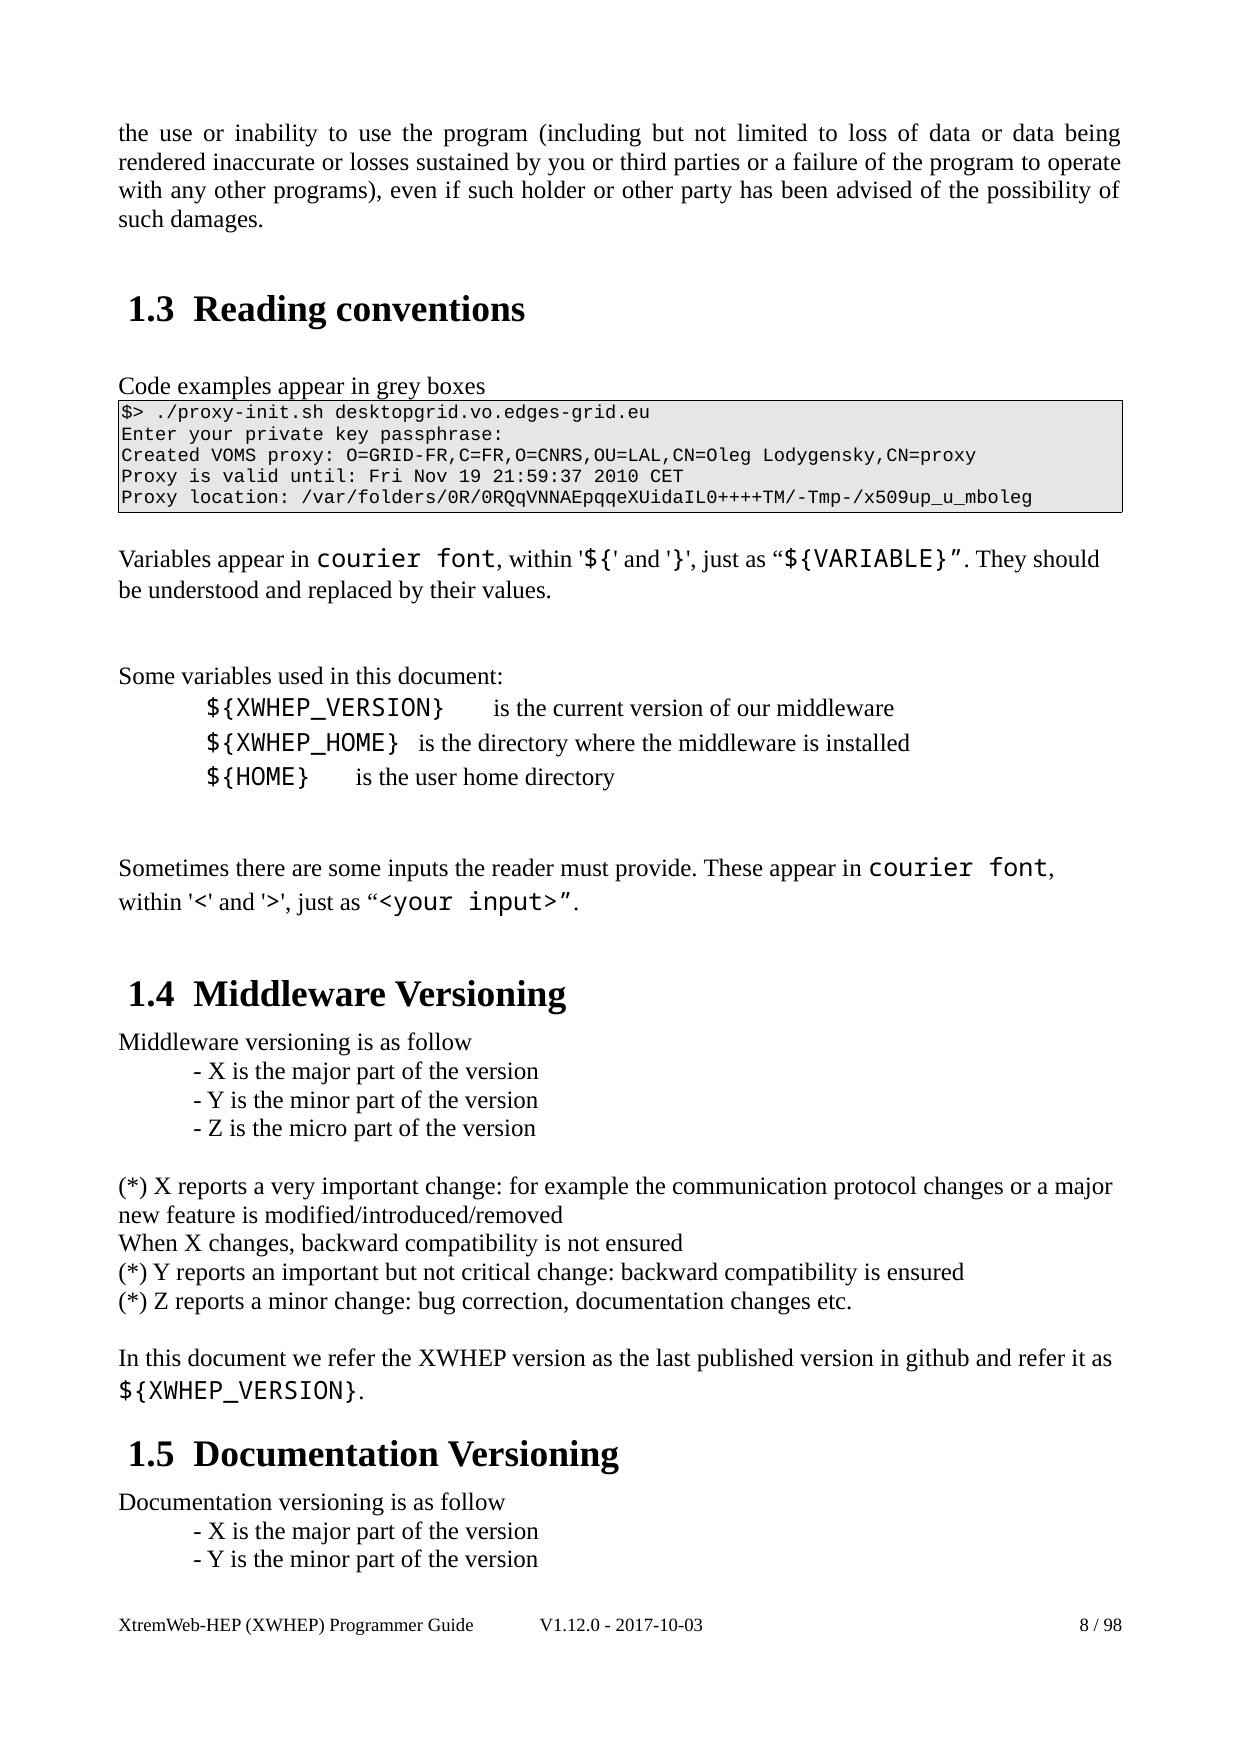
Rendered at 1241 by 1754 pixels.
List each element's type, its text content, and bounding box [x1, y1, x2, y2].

subtitle Middleware Versioning [118, 972, 1122, 1015]
subtitle Reading conventions [118, 287, 1122, 330]
text - Z is the micro part of the version [118, 1113, 1122, 1142]
text In this document we refer the XWHEP version as the last published version in github and refer it as ${XWHEP_VERSION}. [118, 1343, 1122, 1406]
text Variables appear in courier font, within '${' and '}', just as “${VARIABLE}”. They should be understood and replaced by their values. [118, 541, 1122, 604]
text - X is the major part of the version [118, 1516, 1122, 1544]
text ${XWHEP_VERSION} is the current version of our middleware [206, 690, 1122, 724]
text - X is the major part of the version [118, 1056, 1122, 1085]
text (*) Z reports a minor change: bug correction, documentation changes etc. [118, 1286, 1122, 1315]
text $> ./proxy-init.sh desktopgrid.vo.edges-grid.eu [119, 401, 1122, 421]
text When X changes, backward compatibility is not ensured [118, 1228, 1122, 1257]
text (*) Y reports an important but not critical change: backward compatibility is ensured [118, 1257, 1122, 1286]
text ${XWHEP_HOME} is the directory where the middleware is installed [206, 724, 1122, 758]
subtitle Documentation Versioning [118, 1431, 1122, 1474]
text - Y is the minor part of the version [118, 1544, 1122, 1573]
text Proxy location: /var/folders/0R/0RQqVNNAEpqqeXUidaIL0++++TM/-Tmp-/x509up_u_mboleg [119, 485, 1122, 512]
text Documentation versioning is as follow [118, 1487, 1122, 1516]
text Created VOMS proxy: O=GRID-FR,C=FR,O=CNRS,OU=LAL,CN=Oleg Lodygensky,CN=proxy [119, 442, 1122, 464]
text (*) X reports a very important change: for example the communication protocol changes or a major new feature is modified/introduced/removed [118, 1171, 1122, 1228]
text Middleware versioning is as follow [118, 1027, 1122, 1056]
text - Y is the minor part of the version [118, 1085, 1122, 1113]
text THE USE OR INABILITY TO USE THE PROGRAM (INCLUDING BUT NOT LIMITED TO LOSS OF DATA OR DATA BEING RENDERED INACCURATE OR LOSSES SUSTAINED BY YOU OR THIRD PARTIES OR A FAILURE OF THE PROGRAM TO OPERATE WITH ANY OTHER PROGRAMS), EVEN IF SUCH HOLDER OR OTHER PARTY HAS BEEN ADVISED OF THE POSSIBILITY OF SUCH DAMAGES. [118, 118, 1122, 233]
text ${HOME} is the user home directory [206, 758, 1122, 792]
text Sometimes there are some inputs the reader must provide. These appear in courier font, within '<' and '>', just as “<your input>”. [118, 850, 1122, 918]
text Code examples appear in grey boxes [118, 371, 1122, 400]
text Enter your private key passphrase: [119, 421, 1122, 442]
text Proxy is valid until: Fri Nov 19 21:59:37 2010 CET [119, 464, 1122, 485]
text Some variables used in this document: [118, 661, 1122, 690]
